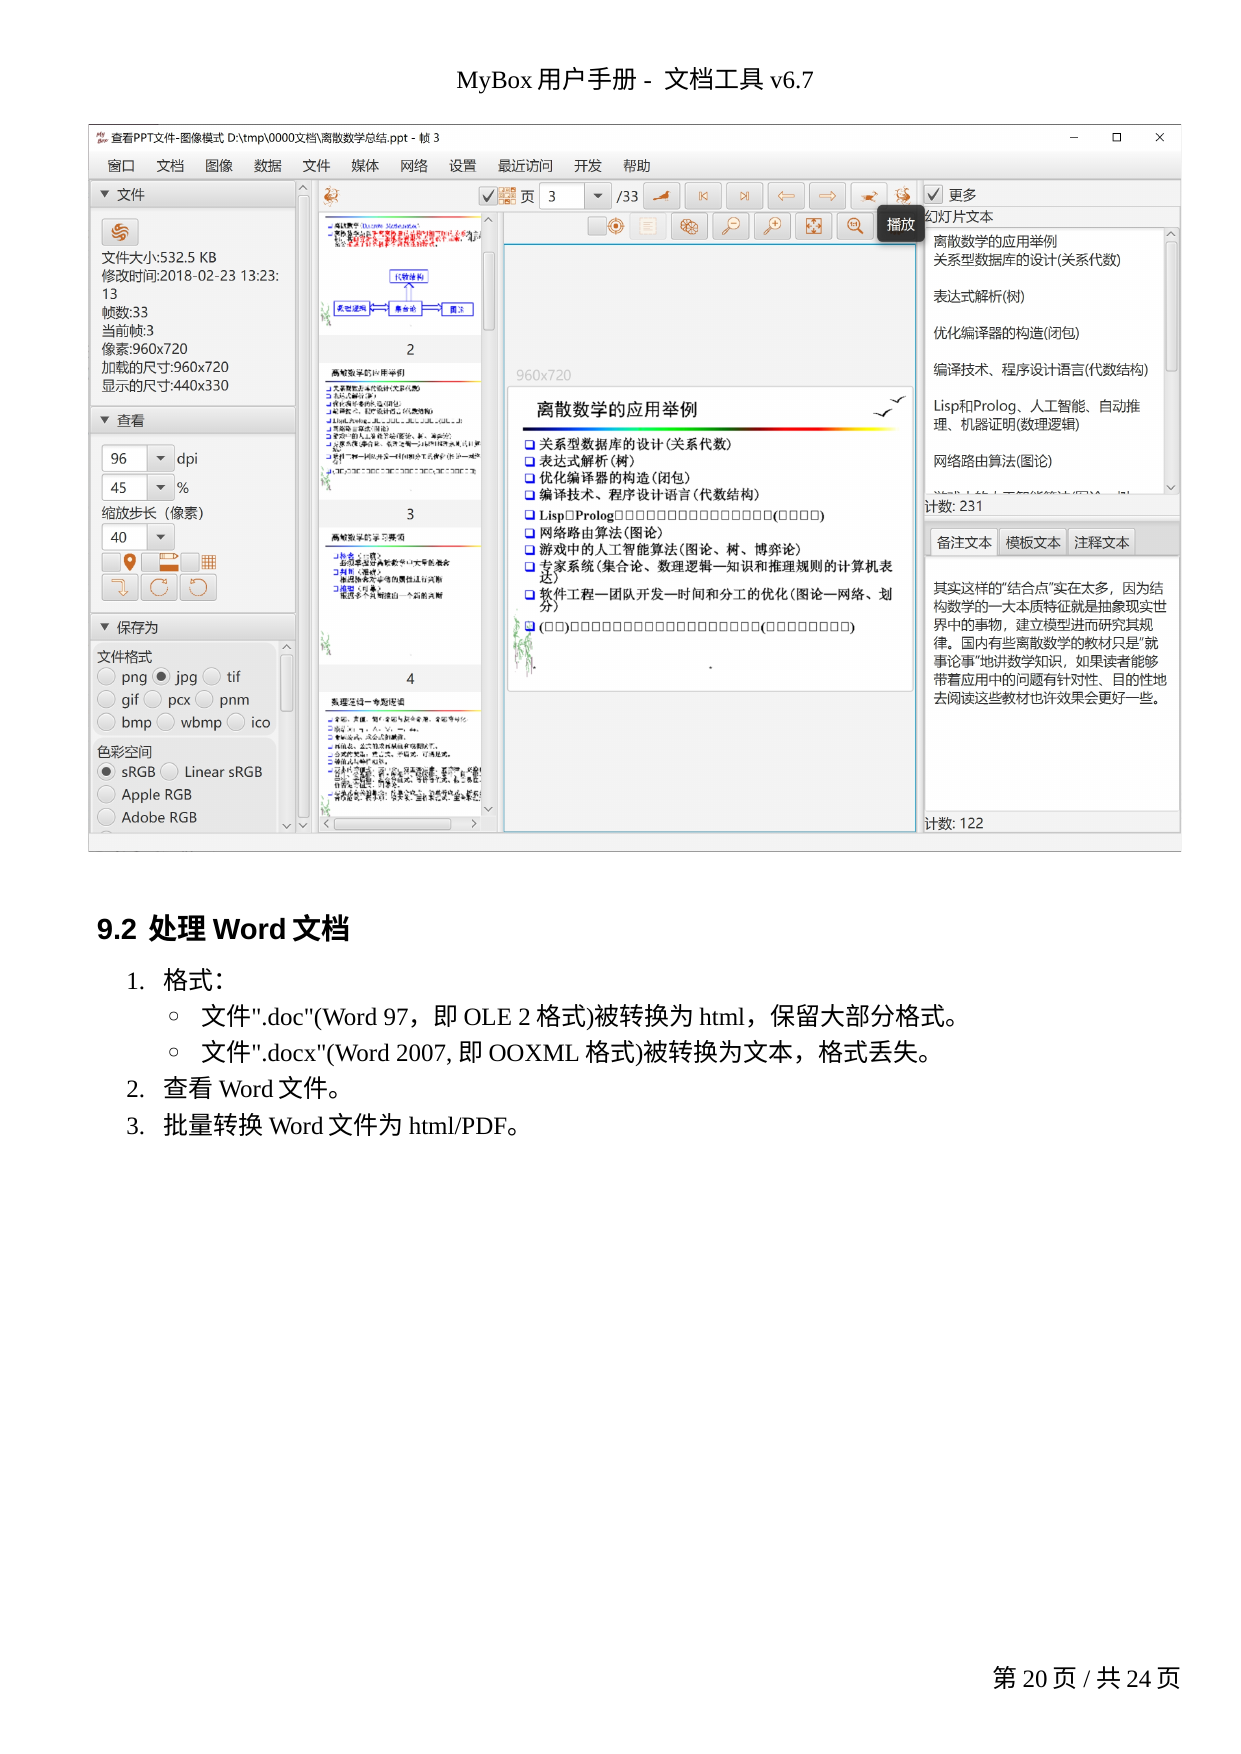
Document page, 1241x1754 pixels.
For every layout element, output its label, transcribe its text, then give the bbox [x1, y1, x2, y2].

list 查看Word文件。 [126, 1069, 1181, 1105]
list 批量转换Word文件为html/PDF。 [126, 1105, 1181, 1141]
list 文件".doc"(Word 97，即OLE 2格式)被转换为html，保留大部分格式。 [163, 996, 1181, 1033]
subtitle 处理Word文档 [88, 905, 1181, 948]
list 文件".docx"(Word 2007, 即OOXML格式)被转换为文本，格式丢失。 [163, 1033, 1181, 1069]
list 格式： [126, 960, 1181, 996]
picture [88, 124, 1182, 852]
